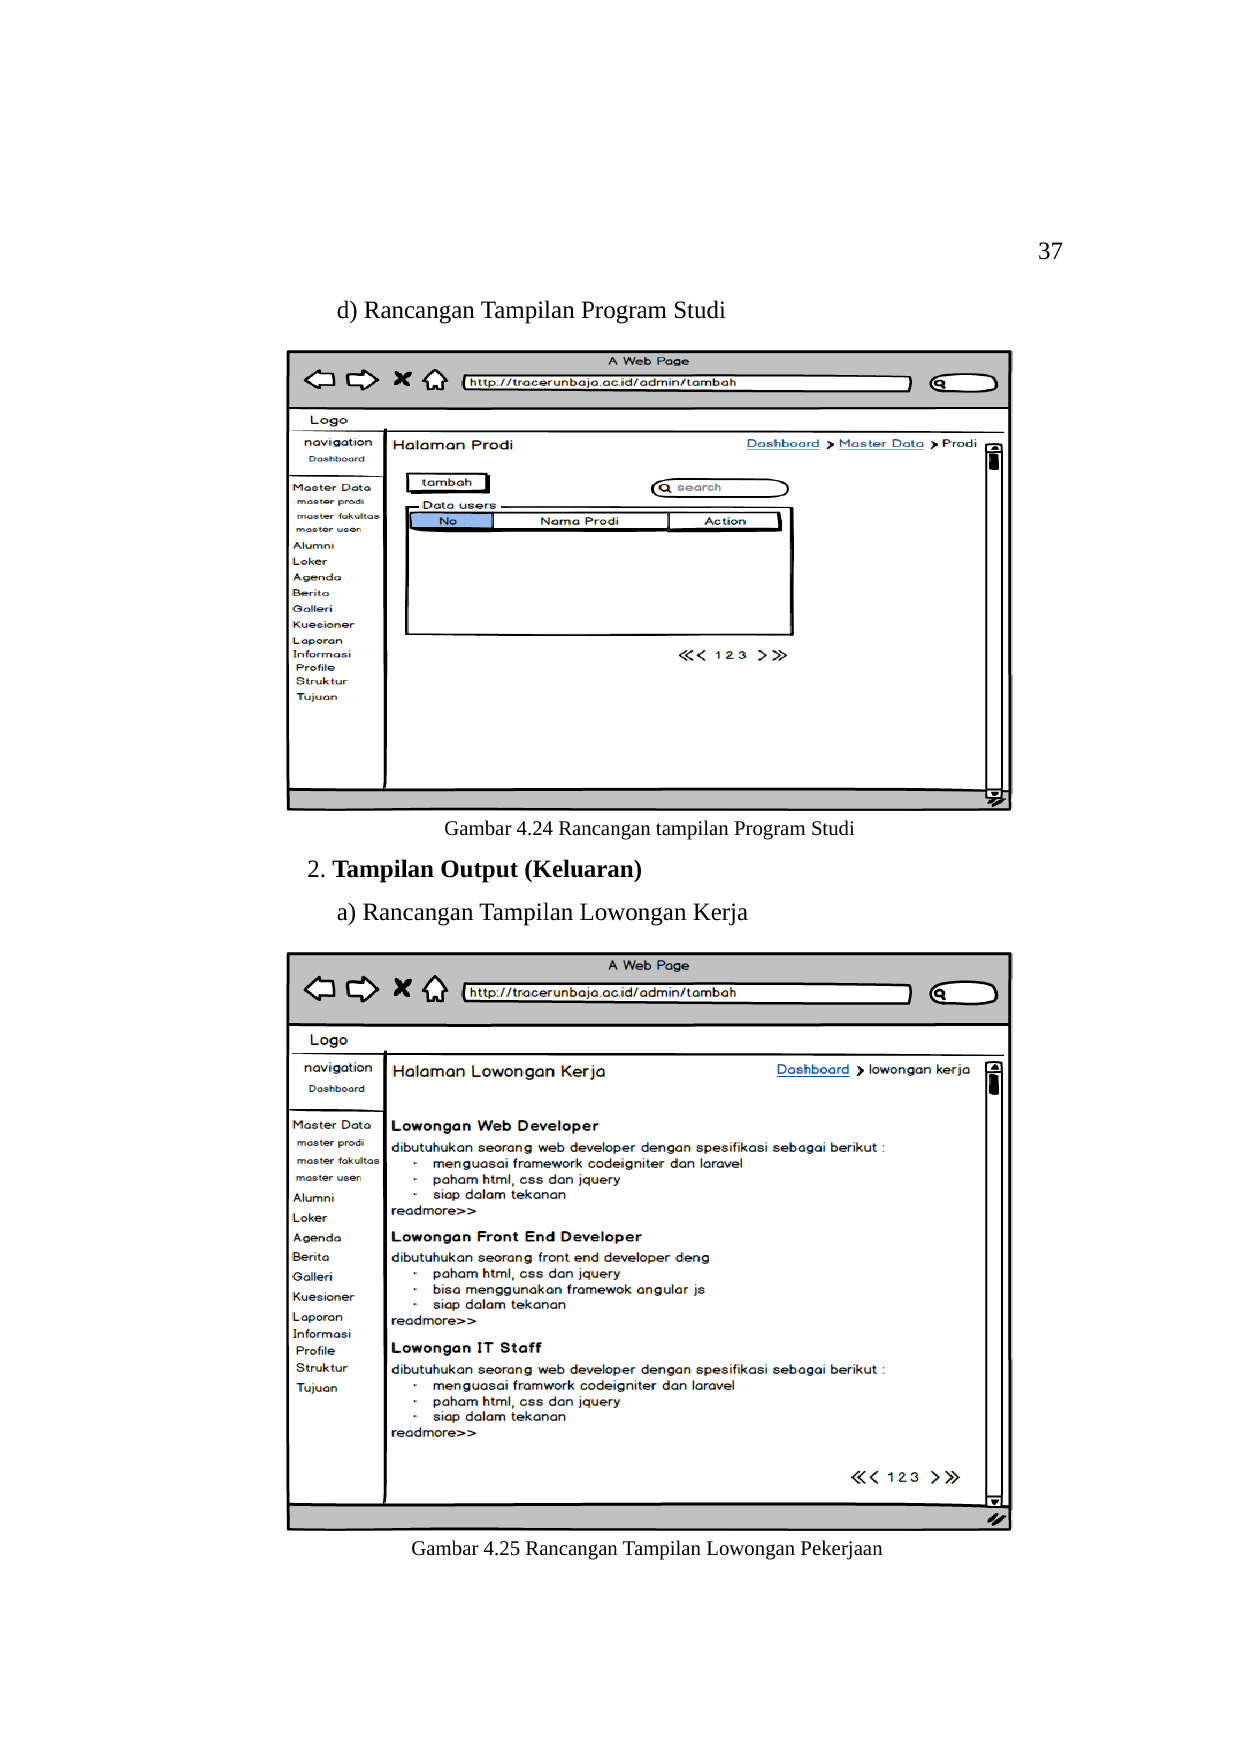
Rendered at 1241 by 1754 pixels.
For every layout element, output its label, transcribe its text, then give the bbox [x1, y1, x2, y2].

list 2. Tampilan Output (Keluaran) [286, 338, 1063, 883]
list a) Rancangan Tampilan Lowongan Kerja [337, 897, 1063, 926]
text Gambar 4.25 Rancangan Tampilan Lowongan Pekerjaan [286, 1531, 1013, 1560]
list d) Rancangan Tampilan Program Studi [337, 295, 1063, 324]
picture [286, 952, 1013, 1531]
text Gambar 4.24 Rancangan tampilan Program Studi [286, 811, 1013, 840]
picture [286, 350, 1013, 811]
